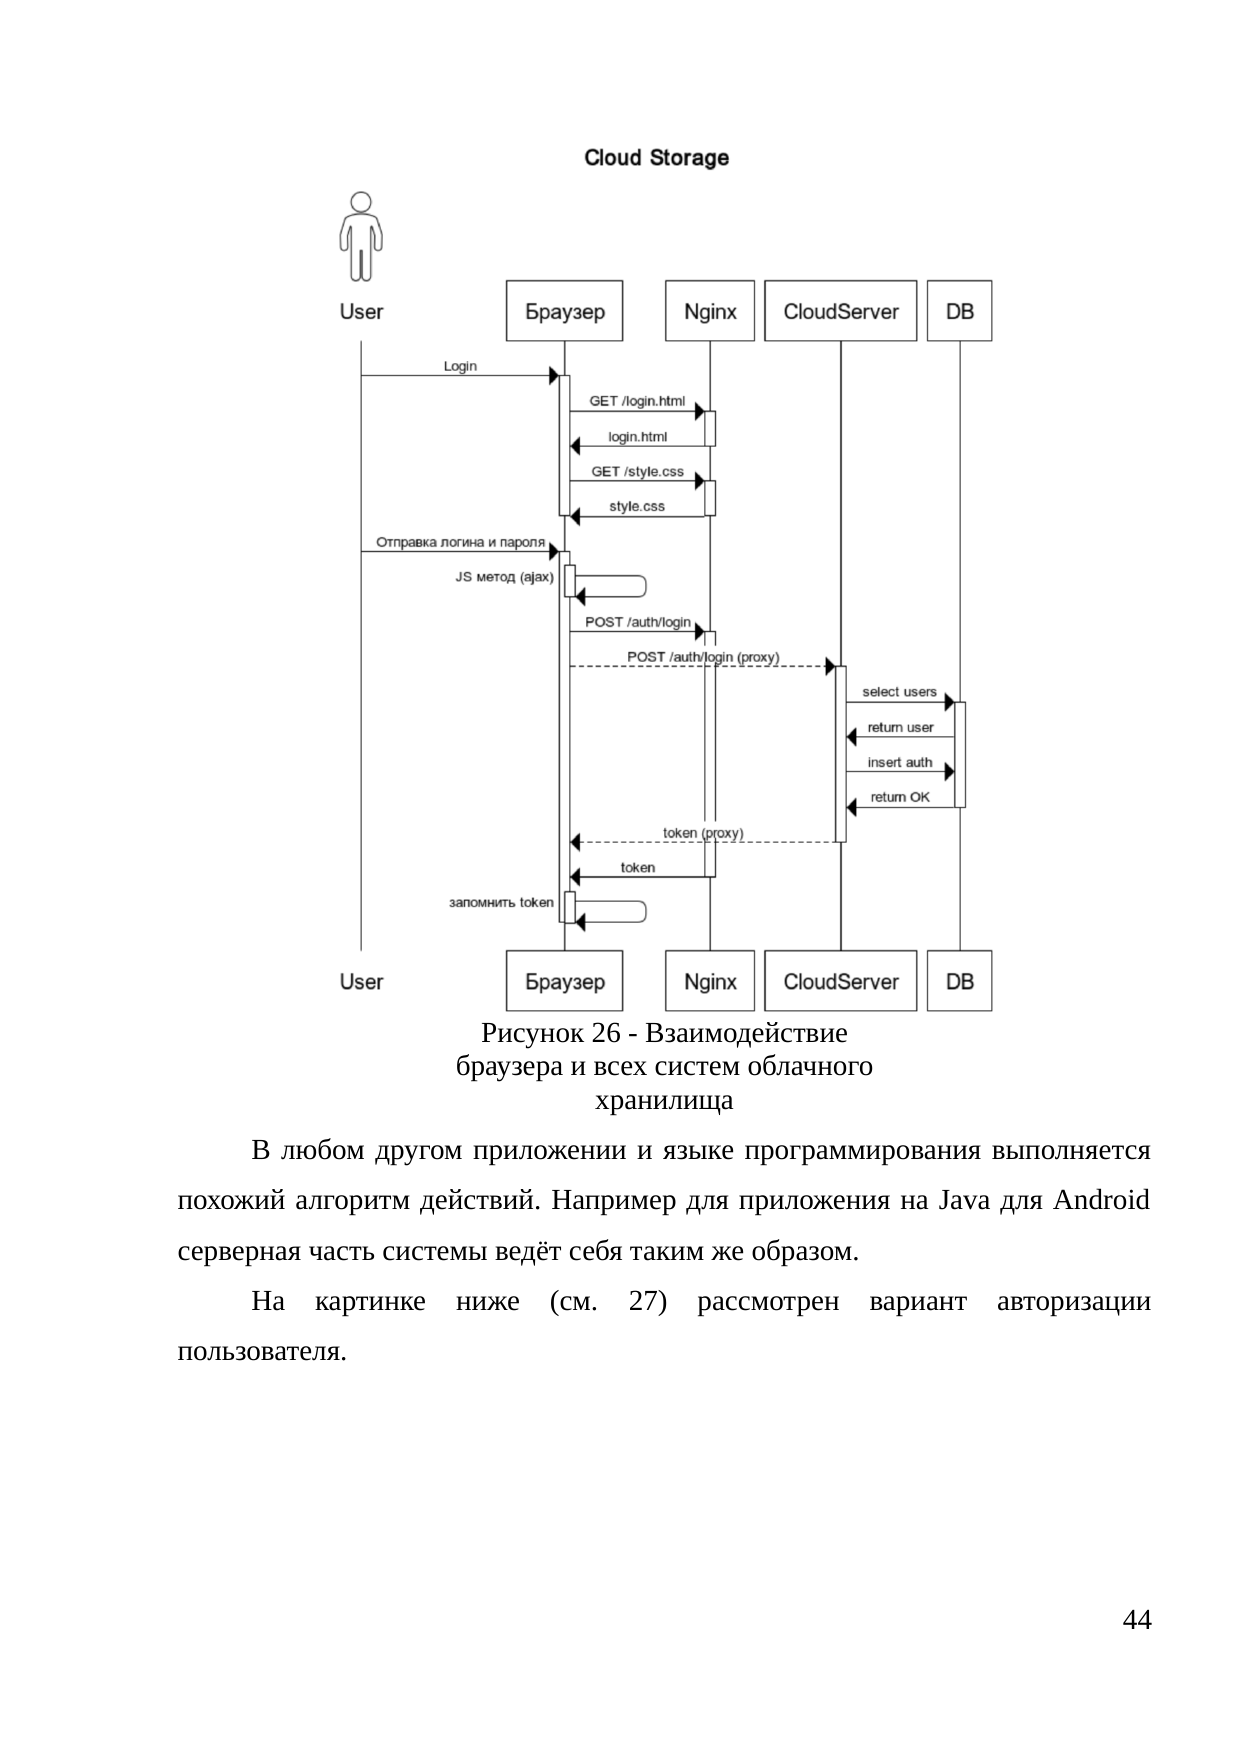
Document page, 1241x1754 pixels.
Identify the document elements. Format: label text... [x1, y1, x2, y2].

text Рисунок 26 - Взаимодействие браузера и всех систем облачного хранилища [451, 1015, 878, 1115]
text В любом другом приложении и языке программирования выполняется похожий алгоритм действий. Например для приложения на Java для Android серверная часть системы ведёт себя таким же образом. [177, 118, 1152, 1266]
picture [333, 142, 996, 1015]
text На картинке ниже (см. Рисунок 27) рассмотрен вариант авторизации пользователя. [177, 1283, 1152, 1367]
